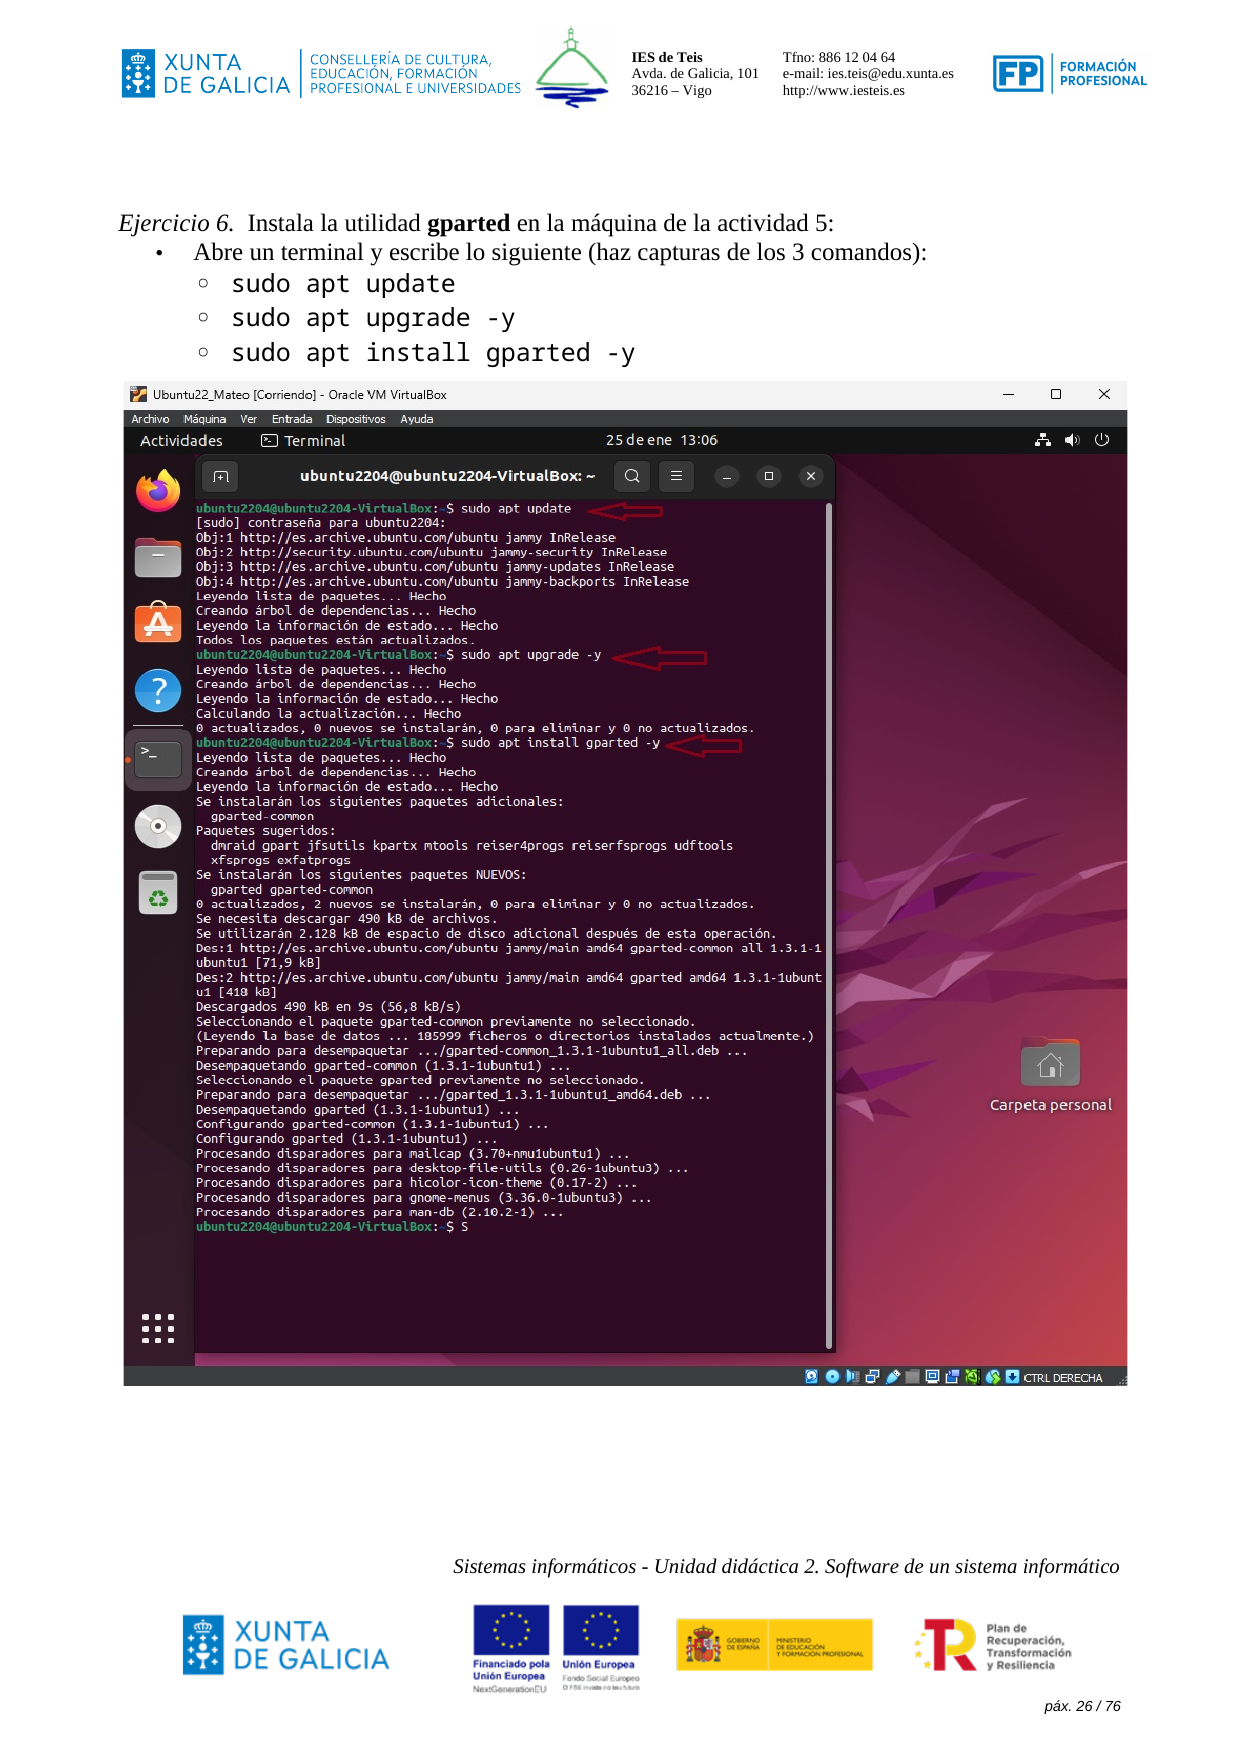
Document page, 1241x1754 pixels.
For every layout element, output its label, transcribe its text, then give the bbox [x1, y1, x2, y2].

picture [123, 381, 1128, 1386]
list sudo apt install gparted -y [193, 334, 1122, 368]
list Abre un terminal y escribe lo siguiente (haz capturas de los 3 comandos): [156, 237, 1122, 266]
text Ejercicio 6. Instala la utilidad gparted en la máquina de la actividad 5: [118, 208, 1122, 237]
list sudo apt update [193, 266, 1122, 300]
picture [534, 25, 611, 110]
picture [121, 49, 521, 98]
picture [989, 50, 1153, 97]
list sudo apt upgrade -y [193, 300, 1122, 334]
picture [182, 1593, 1085, 1700]
